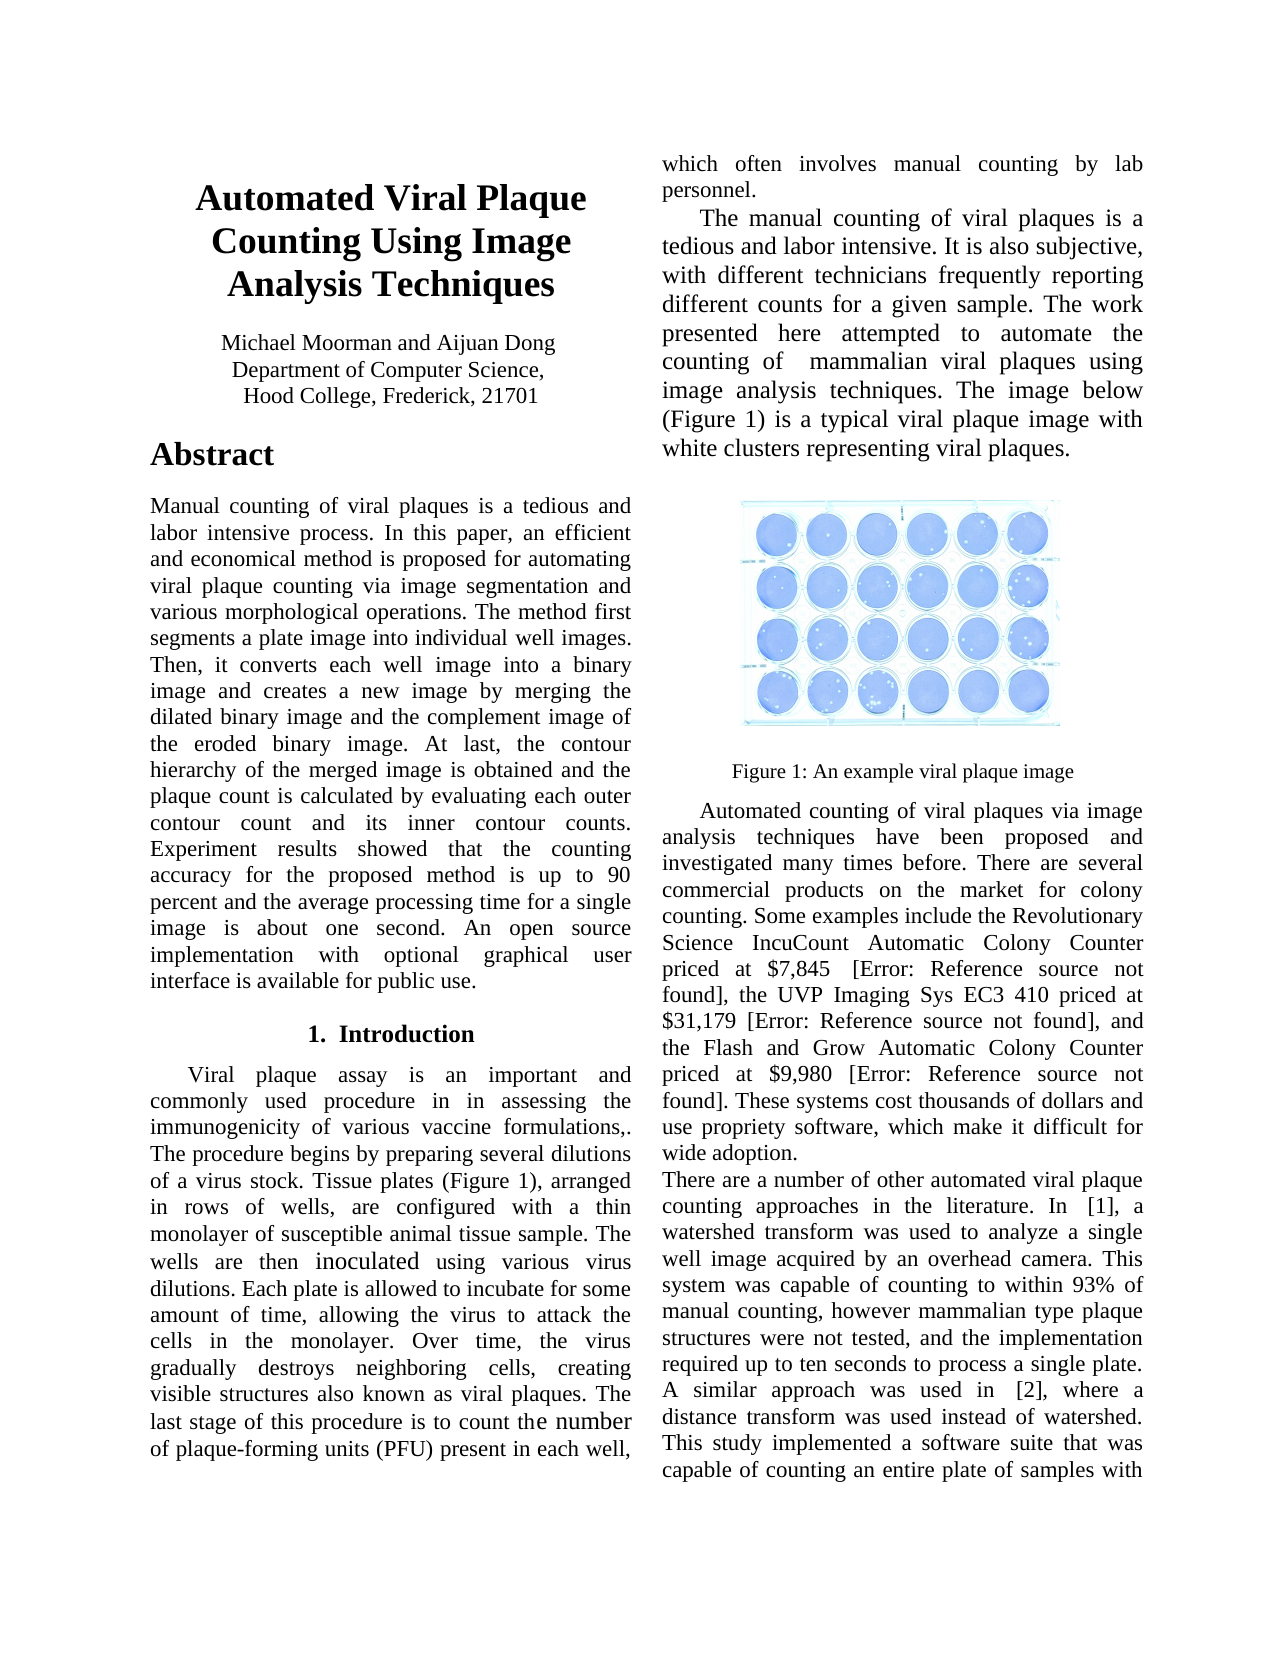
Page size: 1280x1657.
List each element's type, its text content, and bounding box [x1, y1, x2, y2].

subtitle 1. Introduction [150, 1019, 632, 1048]
subtitle Abstract [150, 434, 632, 473]
text Michael Moorman and Aijuan Dong [150, 329, 632, 356]
text which often involves manual counting by lab personnel. [662, 150, 1144, 203]
text Automated counting of viral plaques via image analysis techniques have been proposed and investigated many times before. There are several commercial products on the market for colony counting. Some examples include the Revolutionary Science IncuCount Automatic Colony Counter priced at $7,845 [Error: Reference source not found], the UVP Imaging Sys EC3 410 priced at $31,179 [Error: Reference source not found], and the Flash and Grow Automatic Colony Counter priced at $9,980 [Error: Reference source not found]. These systems cost thousands of dollars and use propriety software, which make it difficult for wide adoption. [662, 797, 1144, 1166]
text There are a number of other automated viral plaque counting approaches in the literature. In [1], a watershed transform was used to analyze a single well image acquired by an overhead camera. This system was capable of counting to within 93% of manual counting, however mammalian type plaque structures were not tested, and the implementation required up to ten seconds to process a single plate. A similar approach was used in [2], where a distance transform was used instead of watershed. This study implemented a software suite that was capable of counting an entire plate of samples with [662, 1166, 1144, 1482]
text Figure 1: An example viral plaque image [662, 759, 1144, 783]
picture [739, 500, 1060, 726]
text Hood College, Frederick, 21701 [150, 382, 632, 408]
text Manual counting of viral plaques is a tedious and labor intensive process. In this paper, an efficient and economical method is proposed for automating viral plaque counting via image segmentation and various morphological operations. The method first segments a plate image into individual well images. Then, it converts each well image into a binary image and creates a new image by merging the dilated binary image and the complement image of the eroded binary image. At last, the contour hierarchy of the merged image is obtained and the plaque count is calculated by evaluating each outer contour count and its inner contour counts. Experiment results showed that the counting accuracy for the proposed method is up to 90 percent and the average processing time for a single image is about one second. An open source implementation with optional graphical user interface is available for public use. [150, 493, 632, 993]
text Department of Computer Science, [150, 356, 632, 382]
text Viral plaque assay is an important and commonly used procedure in in assessing the immunogenicity of various vaccine formulations,. The procedure begins by preparing several dilutions of a virus stock. Tissue plates (Figure 1), arranged in rows of wells, are configured with a thin monolayer of susceptible animal tissue sample. The wells are then inoculated using various virus dilutions. Each plate is allowed to incubate for some amount of time, allowing the virus to attack the cells in the monolayer. Over time, the virus gradually destroys neighboring cells, creating visible structures also known as viral plaques. The last stage of this procedure is to count the number of plaque-forming units (PFU) present in each well, [150, 1061, 632, 1462]
text The manual counting of viral plaques is a tedious and labor intensive. It is also subjective, with different technicians frequently reporting different counts for a given sample. The work presented here attempted to automate the counting of mammalian viral plaques using image analysis techniques. The image below (Figure 1) is a typical viral plaque image with white clusters representing viral plaques. [662, 203, 1144, 461]
title Automated Viral Plaque Counting Using Image Analysis Techniques [150, 175, 632, 304]
